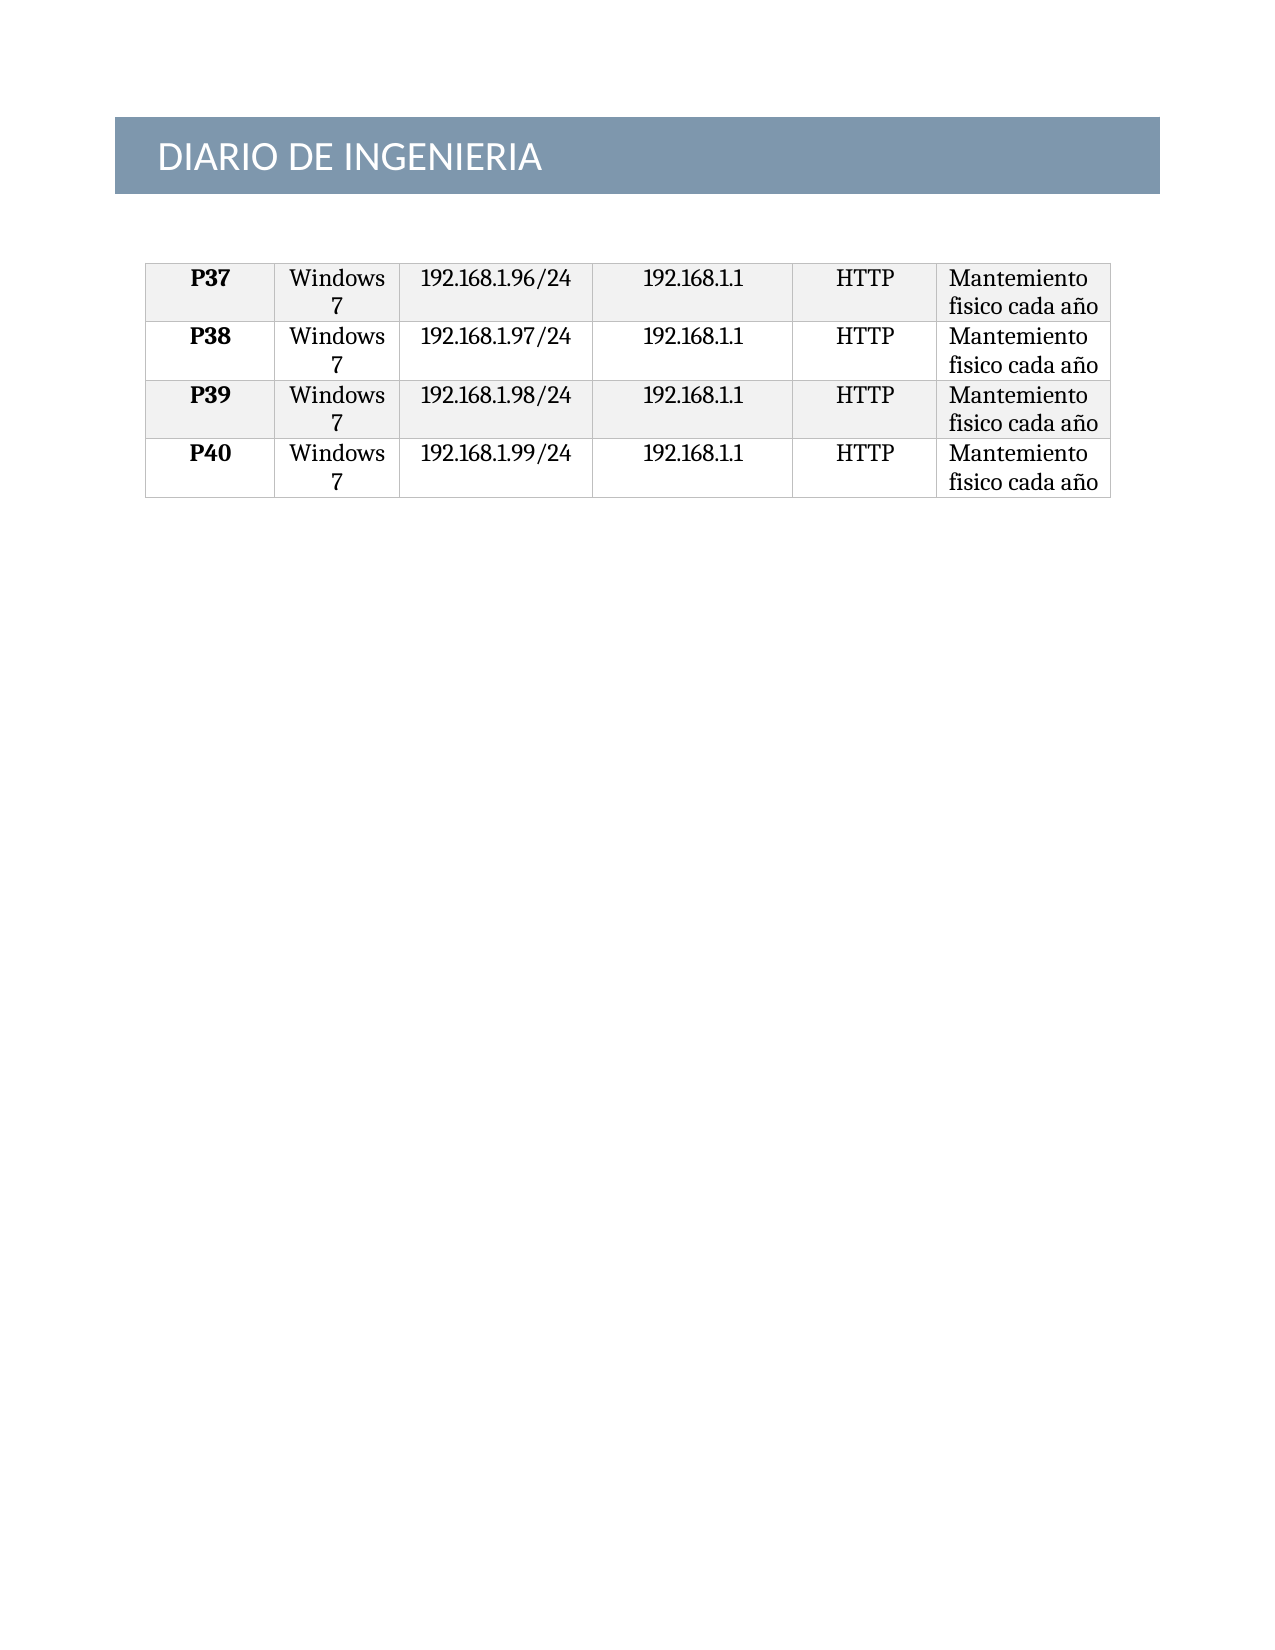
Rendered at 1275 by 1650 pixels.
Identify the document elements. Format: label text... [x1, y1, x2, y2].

table_cell P39 [146, 381, 274, 438]
table_cell HTTP [793, 381, 936, 438]
table_cell HTTP [793, 322, 936, 379]
table_cell Mantemiento fisico cada año [937, 439, 1110, 497]
table_cell 192.168.1.1 [593, 322, 792, 379]
table_cell Mantemiento fisico cada año [937, 322, 1110, 379]
table_cell Mantemiento fisico cada año [937, 264, 1110, 321]
table_cell P38 [146, 322, 274, 379]
table_cell 192.168.1.1 [593, 264, 792, 321]
table_cell Windows 7 [275, 381, 399, 438]
table_cell Windows 7 [275, 264, 399, 321]
table_cell 192.168.1.97/24 [400, 322, 592, 379]
table_cell P37 [146, 264, 274, 321]
table_cell HTTP [793, 439, 936, 497]
table_cell 192.168.1.98/24 [400, 381, 592, 438]
table_cell 192.168.1.99/24 [400, 439, 592, 497]
table_cell 192.168.1.1 [593, 439, 792, 497]
table_cell P40 [146, 439, 274, 497]
table_cell Mantemiento fisico cada año [937, 381, 1110, 438]
table_cell Windows 7 [275, 322, 399, 379]
table_cell 192.168.1.96/24 [400, 264, 592, 321]
table_cell Windows 7 [275, 439, 399, 497]
table_cell 192.168.1.1 [593, 381, 792, 438]
table_cell HTTP [793, 264, 936, 321]
